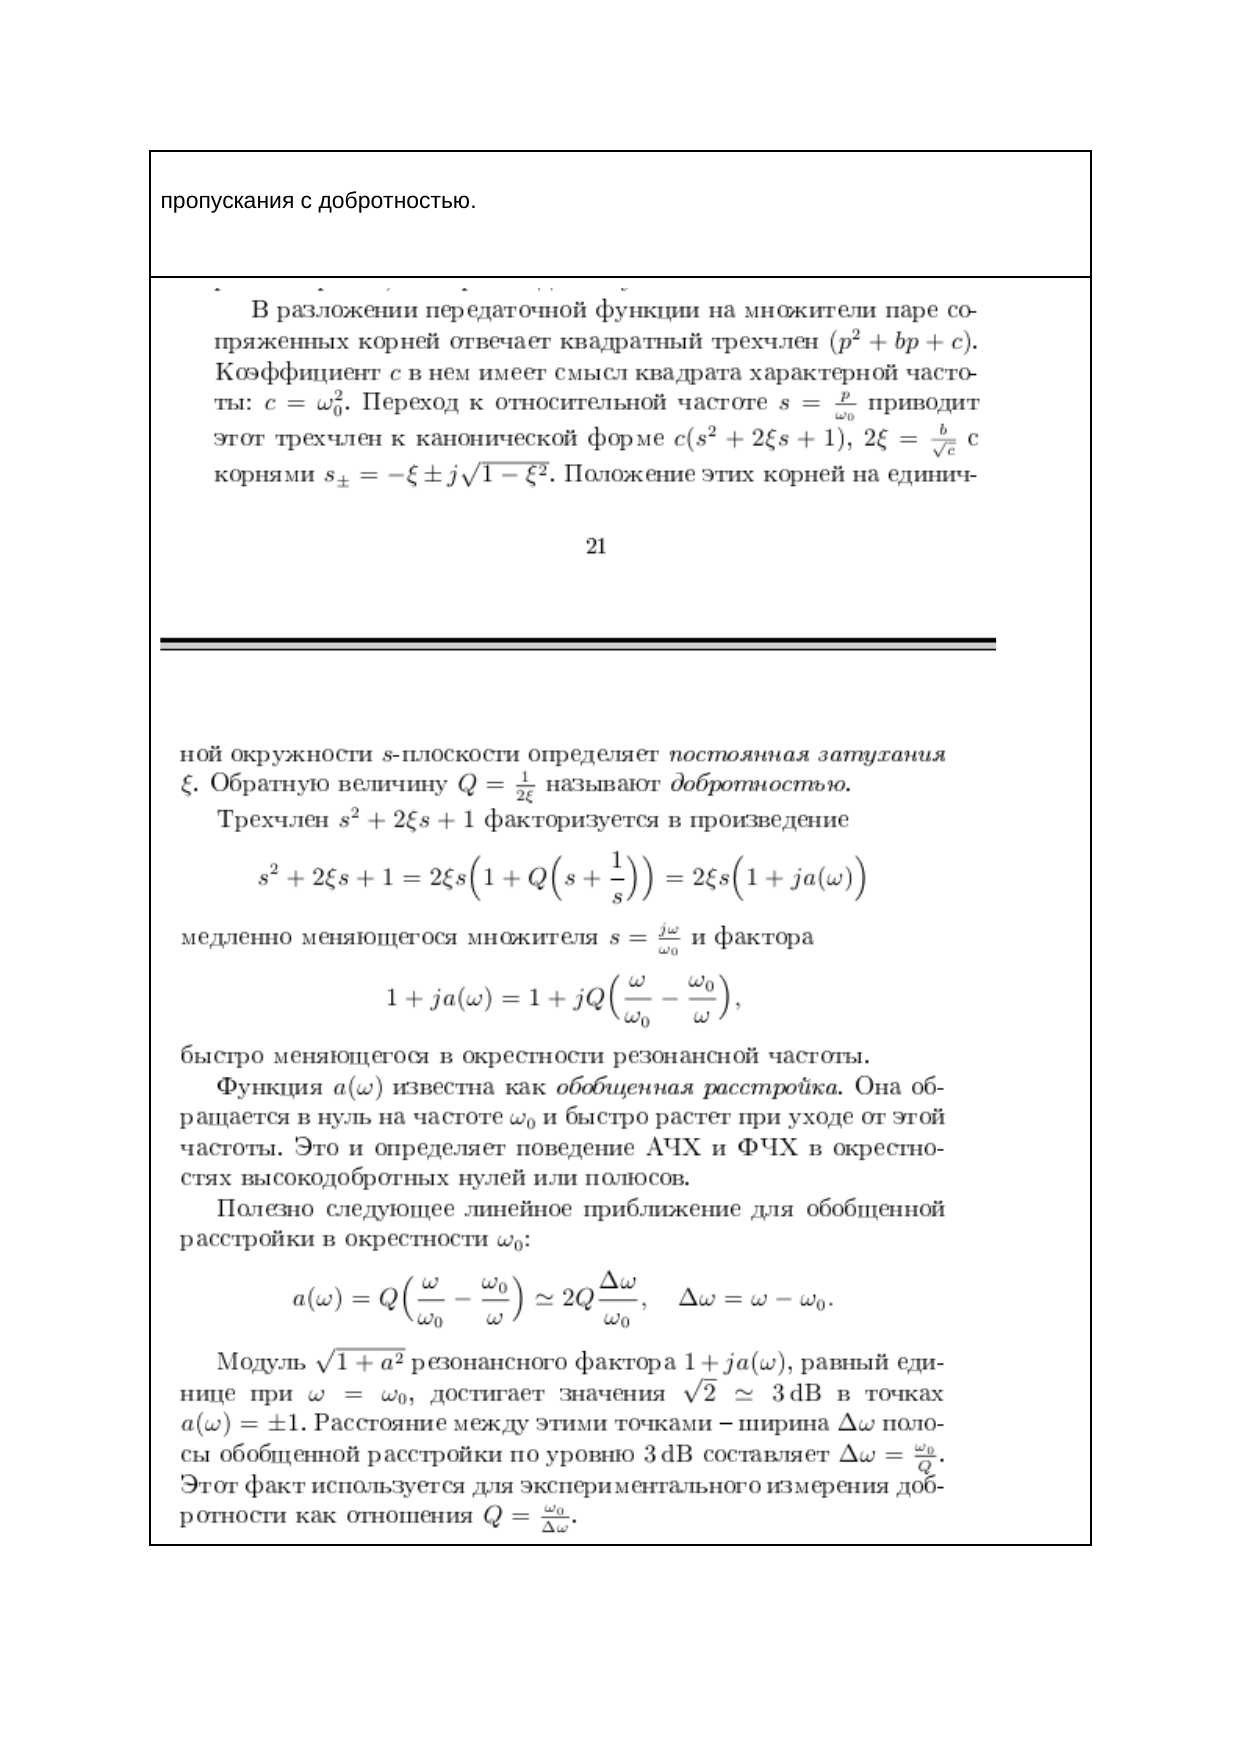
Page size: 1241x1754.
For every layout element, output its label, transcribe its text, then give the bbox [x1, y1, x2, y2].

picture [160, 288, 997, 1534]
table_header пропускания с добротностью. [151, 152, 1090, 276]
table_cell [151, 278, 1090, 1544]
